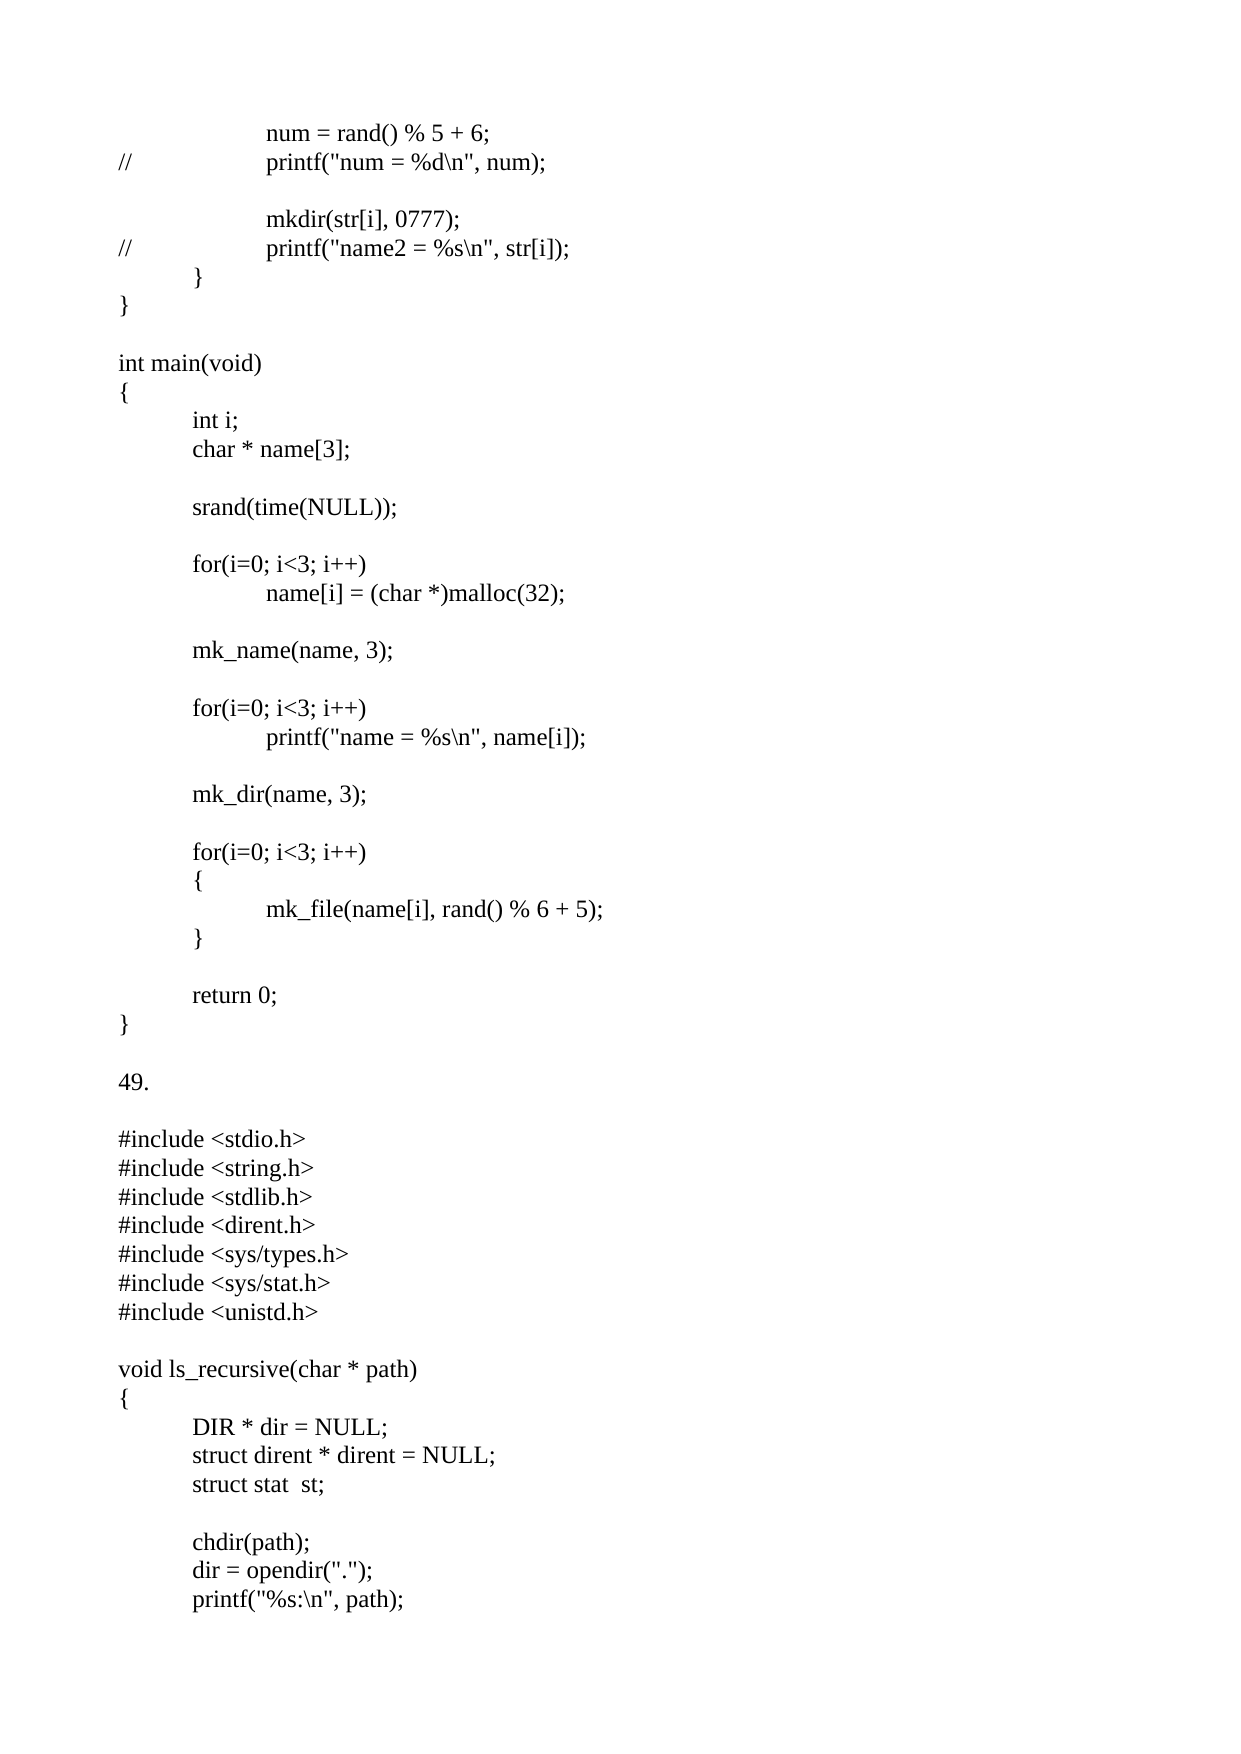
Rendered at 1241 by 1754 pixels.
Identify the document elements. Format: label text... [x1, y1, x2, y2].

text DIR * dir = NULL; [118, 1412, 1122, 1441]
text return 0; [118, 981, 1122, 1009]
text for(i=0; i<3; i++) [118, 837, 1122, 866]
text for(i=0; i<3; i++) [118, 693, 1122, 722]
text int i; [118, 406, 1122, 434]
text #include <sys/types.h> [118, 1239, 1122, 1268]
text #include <dirent.h> [118, 1211, 1122, 1239]
text #include <stdlib.h> [118, 1182, 1122, 1211]
text } [118, 1009, 1122, 1038]
text srand(time(NULL)); [118, 492, 1122, 521]
text #include <string.h> [118, 1153, 1122, 1182]
text printf("%s:\n", path); [118, 1584, 1122, 1613]
text } [118, 262, 1122, 291]
text } [118, 291, 1122, 319]
text char * name[3]; [118, 434, 1122, 463]
text chdir(path); [118, 1527, 1122, 1556]
text mk_dir(name, 3); [118, 779, 1122, 808]
text for(i=0; i<3; i++) [118, 549, 1122, 578]
text // printf("name2 = %s\n", str[i]); [118, 233, 1122, 262]
text { [118, 1383, 1122, 1412]
text name[i] = (char *)malloc(32); [118, 578, 1122, 607]
text } [118, 923, 1122, 952]
text struct dirent * dirent = NULL; [118, 1441, 1122, 1469]
text void ls_recursive(char * path) [118, 1354, 1122, 1383]
text #include <sys/stat.h> [118, 1268, 1122, 1297]
text 49. [118, 1067, 1122, 1096]
text { [118, 377, 1122, 406]
text #include <stdio.h> [118, 1124, 1122, 1153]
text int main(void) [118, 348, 1122, 377]
text { [118, 866, 1122, 894]
text // printf("num = %d\n", num); [118, 147, 1122, 176]
text mkdir(str[i], 0777); [118, 204, 1122, 233]
text #include <unistd.h> [118, 1297, 1122, 1326]
text mk_name(name, 3); [118, 636, 1122, 664]
text struct stat st; [118, 1469, 1122, 1498]
text printf("name = %s\n", name[i]); [118, 722, 1122, 751]
text dir = opendir("."); [118, 1556, 1122, 1584]
text num = rand() % 5 + 6; [118, 118, 1122, 147]
text mk_file(name[i], rand() % 6 + 5); [118, 894, 1122, 923]
